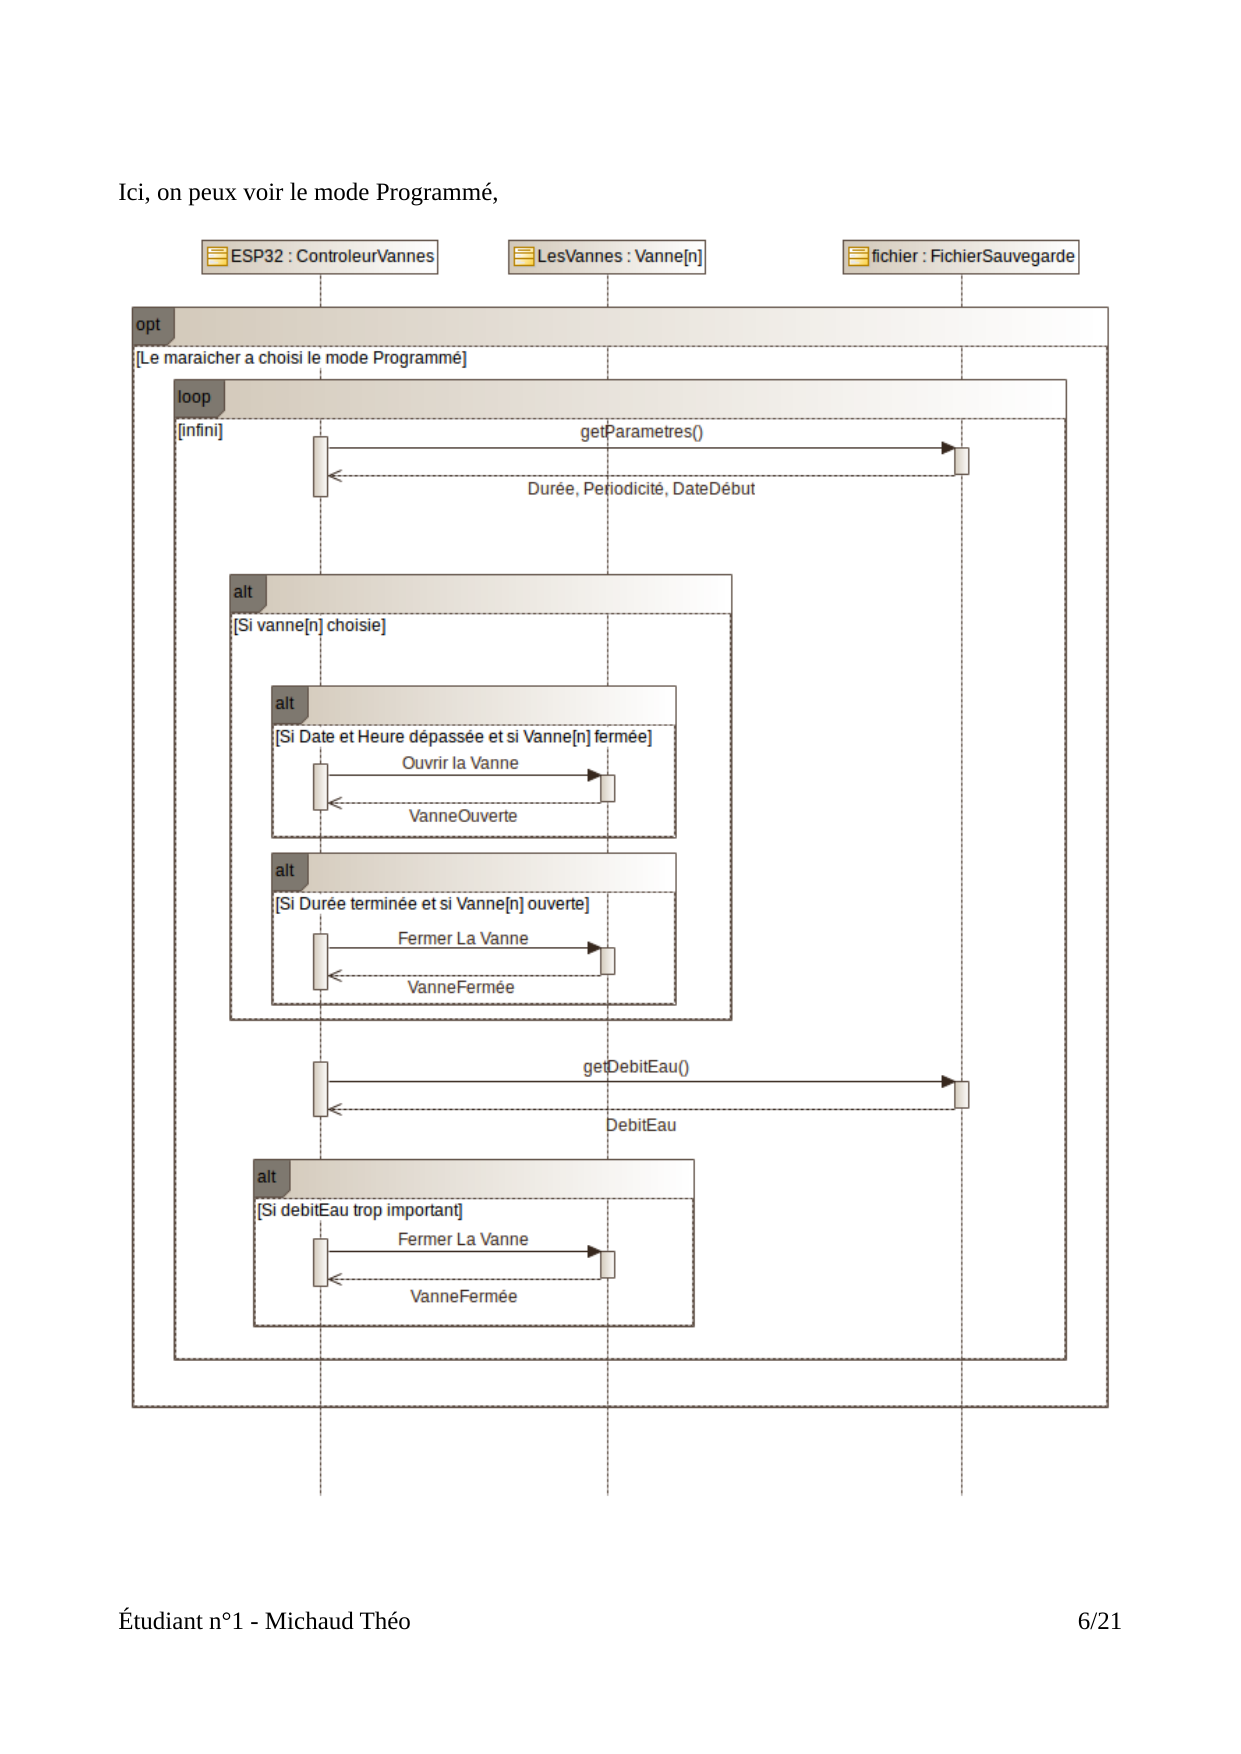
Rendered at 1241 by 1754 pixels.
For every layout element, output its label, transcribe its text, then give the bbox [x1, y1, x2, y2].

picture [118, 226, 1123, 1510]
text Ici, on peux voir le mode Programmé, [118, 177, 1122, 206]
